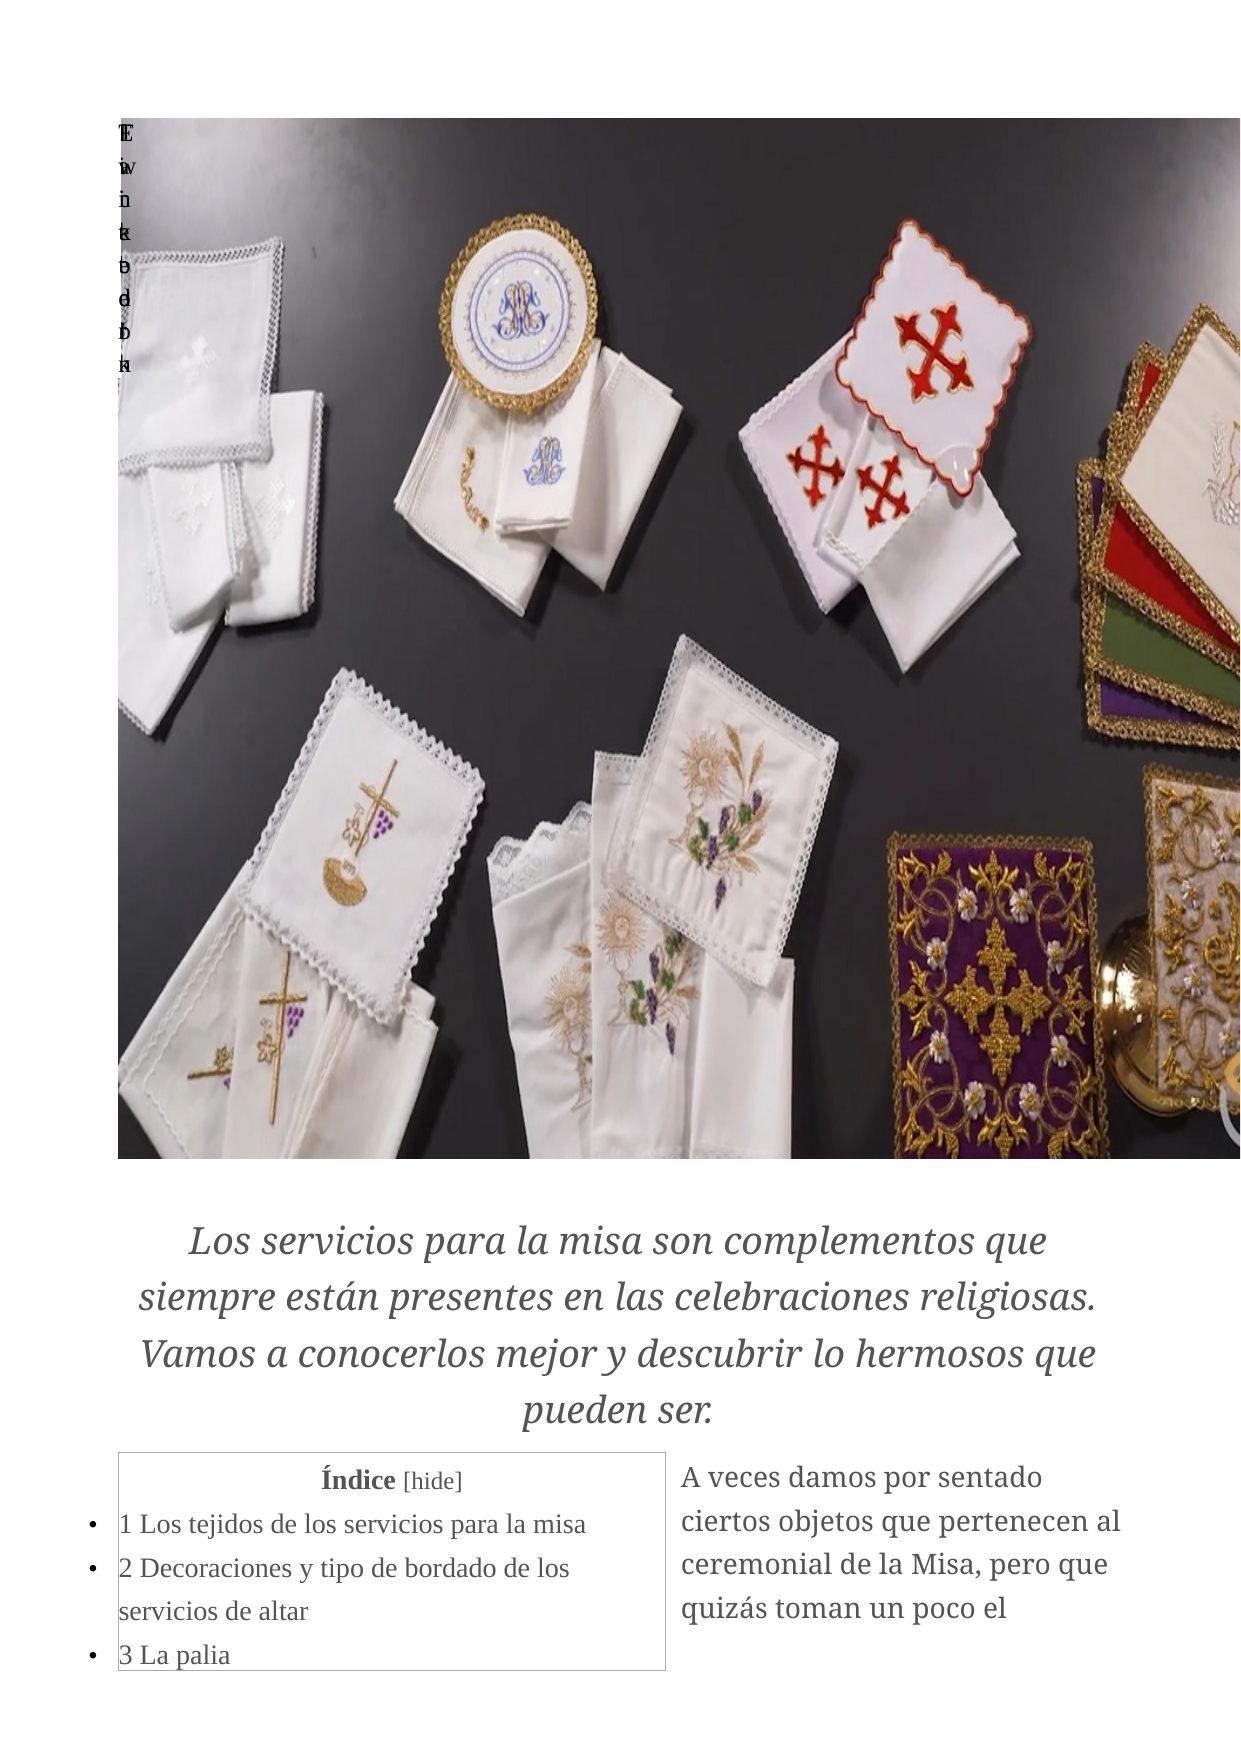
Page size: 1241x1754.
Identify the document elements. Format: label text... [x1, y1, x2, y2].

picture [118, 118, 1241, 1159]
text Índice [hide] [119, 1453, 665, 1496]
list 2 Decoraciones y tipo de bordado de los servicios de altar [119, 1539, 665, 1627]
text A veces damos por sentado ciertos objetos que pertenecen al ceremonial de la Misa, pero que quizás toman un poco el [666, 1452, 1122, 1627]
list 3 La palia [119, 1627, 665, 1670]
subtitle Los servicios para la misa son complementos que siempre están presentes en las celebraciones religiosas. Vamos a conocerlos mejor y descubrir lo hermosos que pueden ser. [118, 1214, 1122, 1434]
list 1 Los tejidos de los servicios para la misa [119, 1496, 665, 1539]
